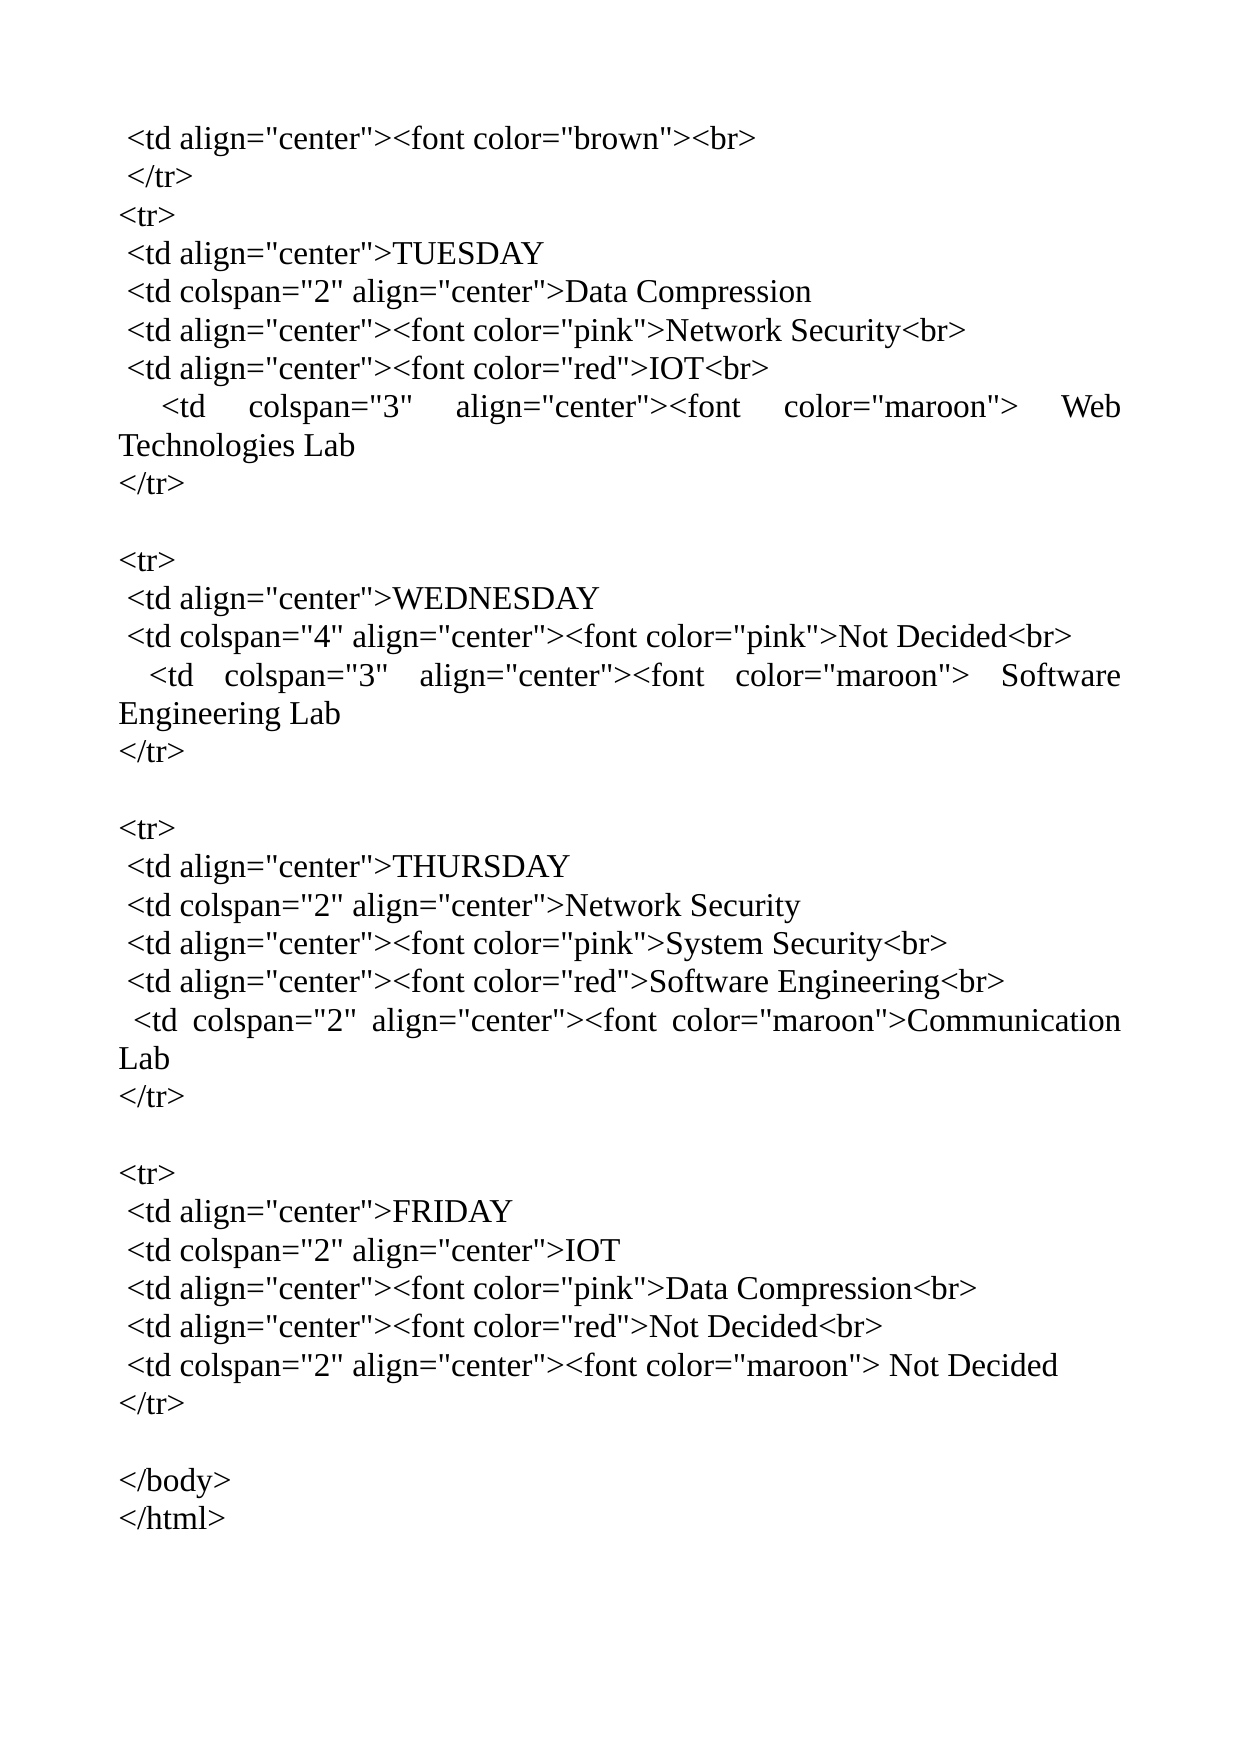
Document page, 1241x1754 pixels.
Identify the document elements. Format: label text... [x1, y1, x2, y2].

text </tr> [118, 463, 1122, 501]
text <td colspan="3" align="center"><font color="maroon"> Software Engineering Lab [118, 655, 1122, 731]
text </body> [118, 1460, 1122, 1498]
text <td align="center"><font color="pink">Network Security<br> [118, 310, 1122, 348]
text <td align="center"><font color="pink">System Security<br> [118, 923, 1122, 961]
text <td align="center"><font color="brown"><br> [118, 118, 1122, 156]
text <td align="center">THURSDAY [118, 846, 1122, 885]
text </tr> [118, 1383, 1122, 1421]
text <tr> [118, 195, 1122, 233]
text <td colspan="4" align="center"><font color="pink">Not Decided<br> [118, 616, 1122, 655]
text <td colspan="2" align="center"><font color="maroon"> Not Decided [118, 1345, 1122, 1383]
text <tr> [118, 540, 1122, 578]
text </tr> [118, 1076, 1122, 1115]
text <td align="center"><font color="red">IOT<br> [118, 348, 1122, 386]
text </html> [118, 1498, 1122, 1536]
text <td colspan="2" align="center"><font color="maroon">Communication Lab [118, 1000, 1122, 1076]
text <tr> [118, 1153, 1122, 1191]
text <td align="center"><font color="pink">Data Compression<br> [118, 1268, 1122, 1306]
text </tr> [118, 156, 1122, 195]
text <td colspan="2" align="center">IOT [118, 1230, 1122, 1268]
text <td align="center"><font color="red">Software Engineering<br> [118, 961, 1122, 1000]
text <td align="center">FRIDAY [118, 1191, 1122, 1230]
text <td align="center">TUESDAY [118, 233, 1122, 271]
text <td colspan="2" align="center">Data Compression [118, 271, 1122, 310]
text <td colspan="3" align="center"><font color="maroon"> Web Technologies Lab [118, 386, 1122, 463]
text <td colspan="2" align="center">Network Security [118, 885, 1122, 923]
text <td align="center"><font color="red">Not Decided<br> [118, 1306, 1122, 1345]
text </tr> [118, 731, 1122, 770]
text <td align="center">WEDNESDAY [118, 578, 1122, 616]
text <tr> [118, 808, 1122, 846]
